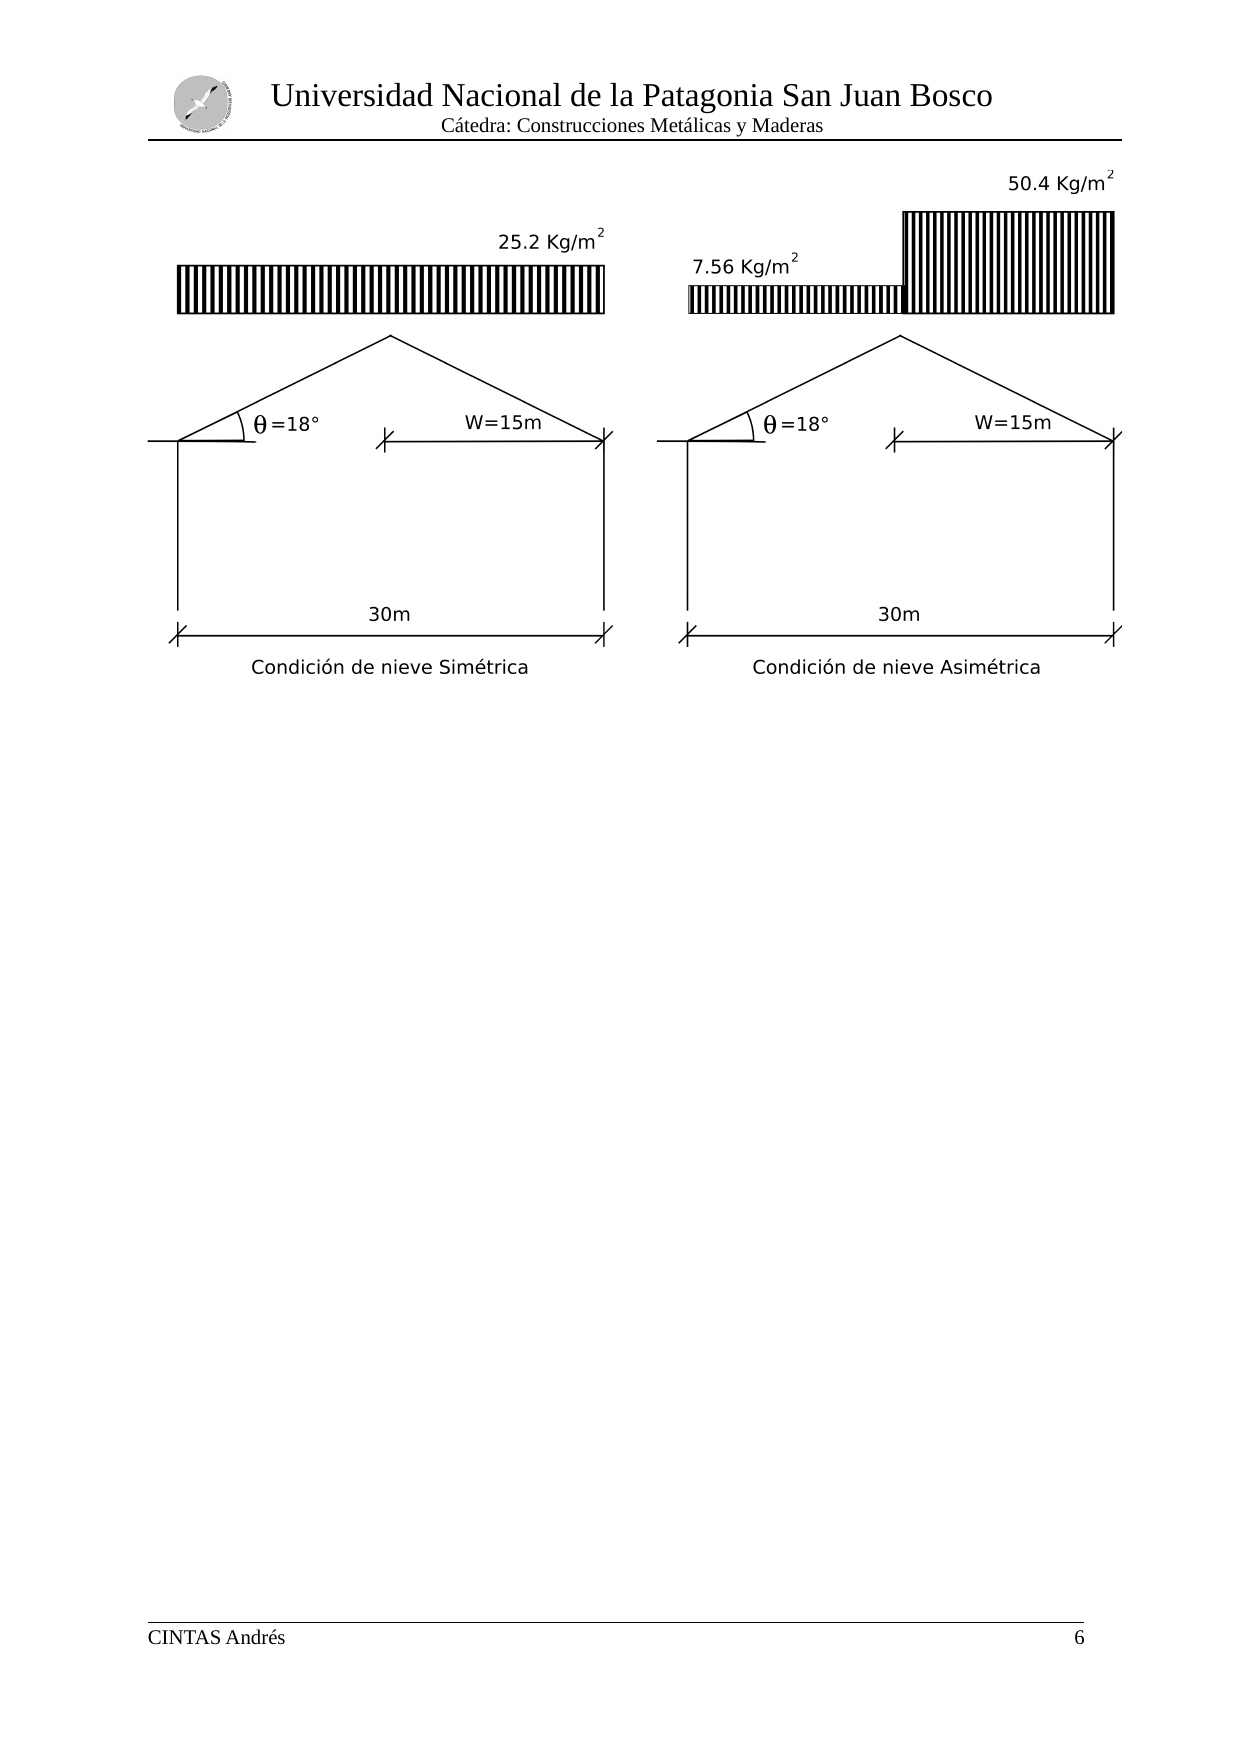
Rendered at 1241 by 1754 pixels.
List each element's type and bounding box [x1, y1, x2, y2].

picture [147, 170, 1123, 674]
picture [173, 75, 233, 134]
